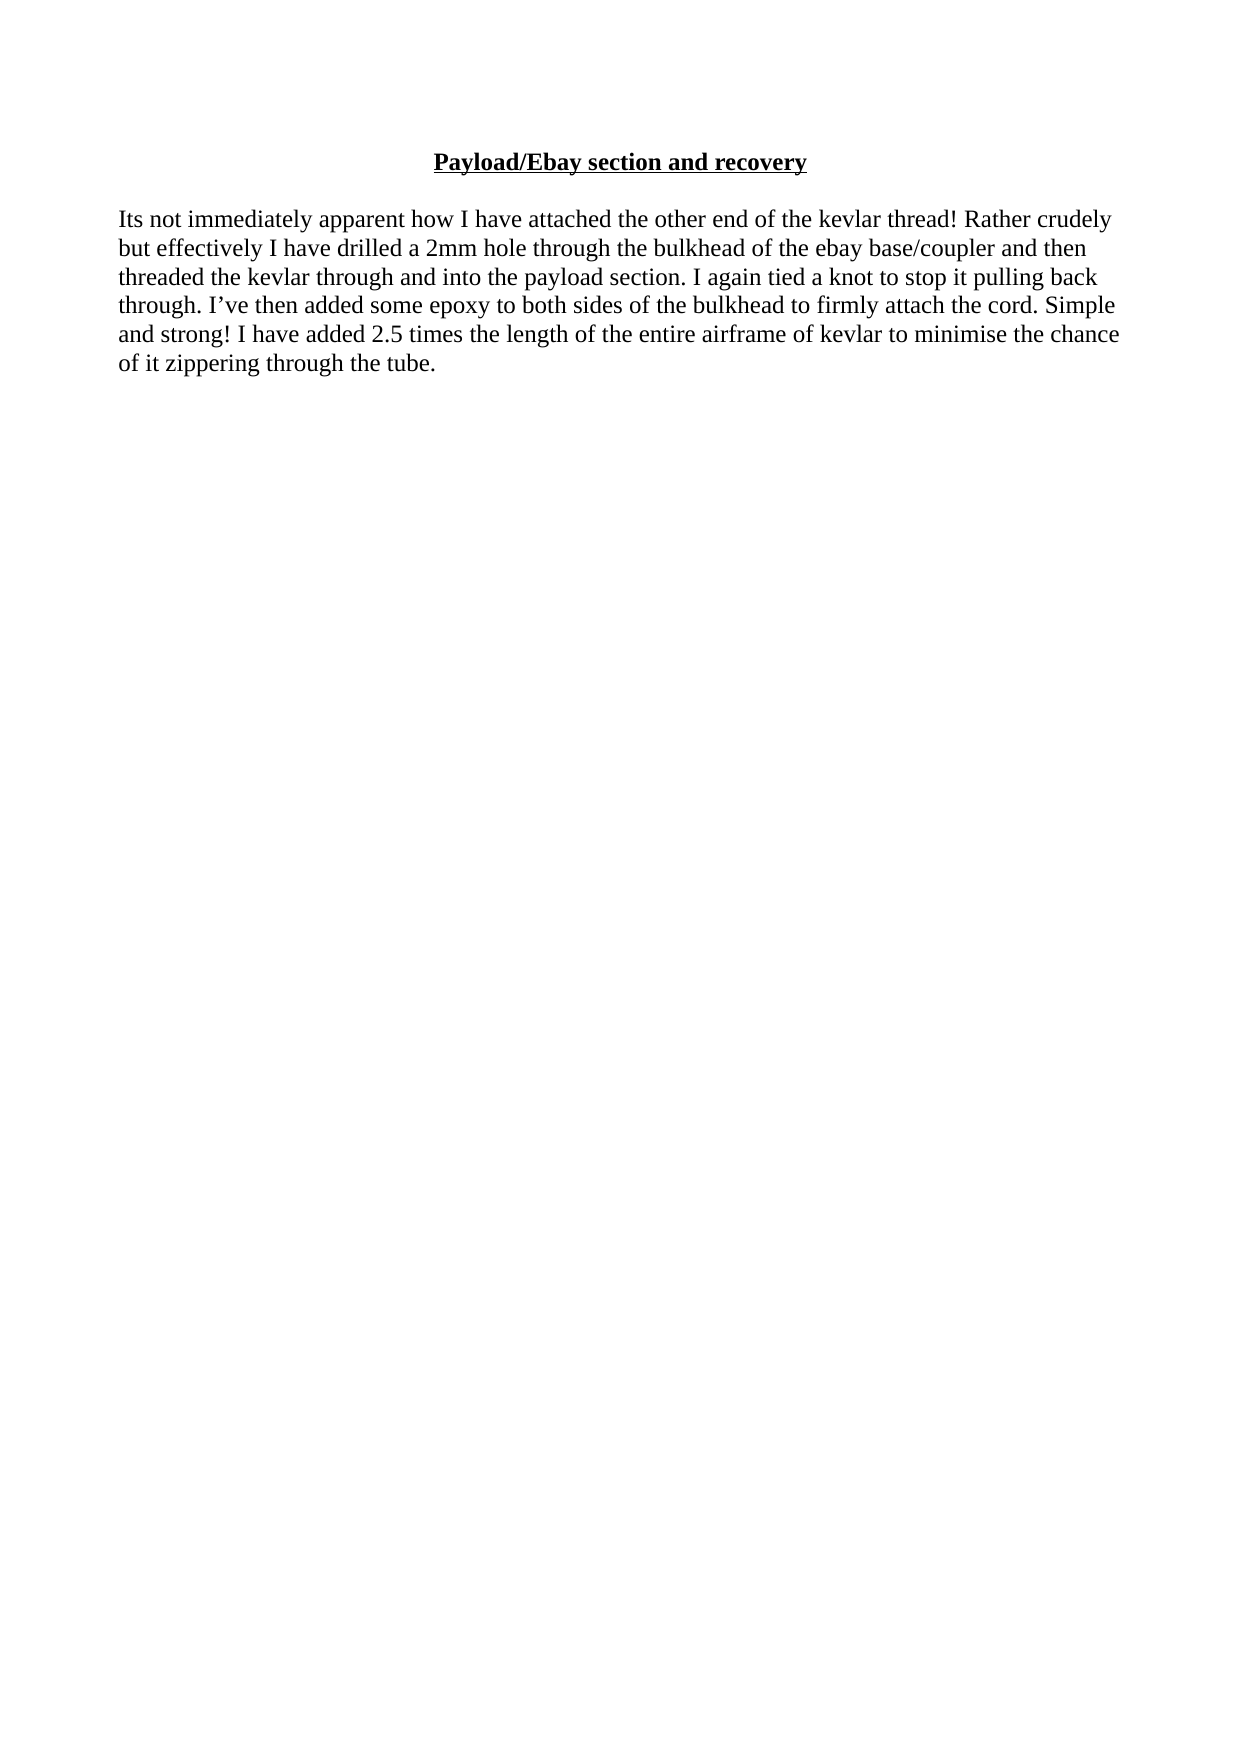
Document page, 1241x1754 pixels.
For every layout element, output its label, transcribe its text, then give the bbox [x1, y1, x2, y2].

text Its not immediately apparent how I have attached the other end of the kevlar thread! Rather crudely but effectively I have drilled a 2mm hole through the bulkhead of the ebay base/coupler and then threaded the kevlar through and into the payload section. I again tied a knot to stop it pulling back through. I’ve then added some epoxy to both sides of the bulkhead to firmly attach the cord. Simple and strong! I have added 2.5 times the length of the entire airframe of kevlar to minimise the chance of it zippering through the tube. [118, 204, 1122, 377]
text Payload/Ebay section and recovery [118, 147, 1122, 176]
